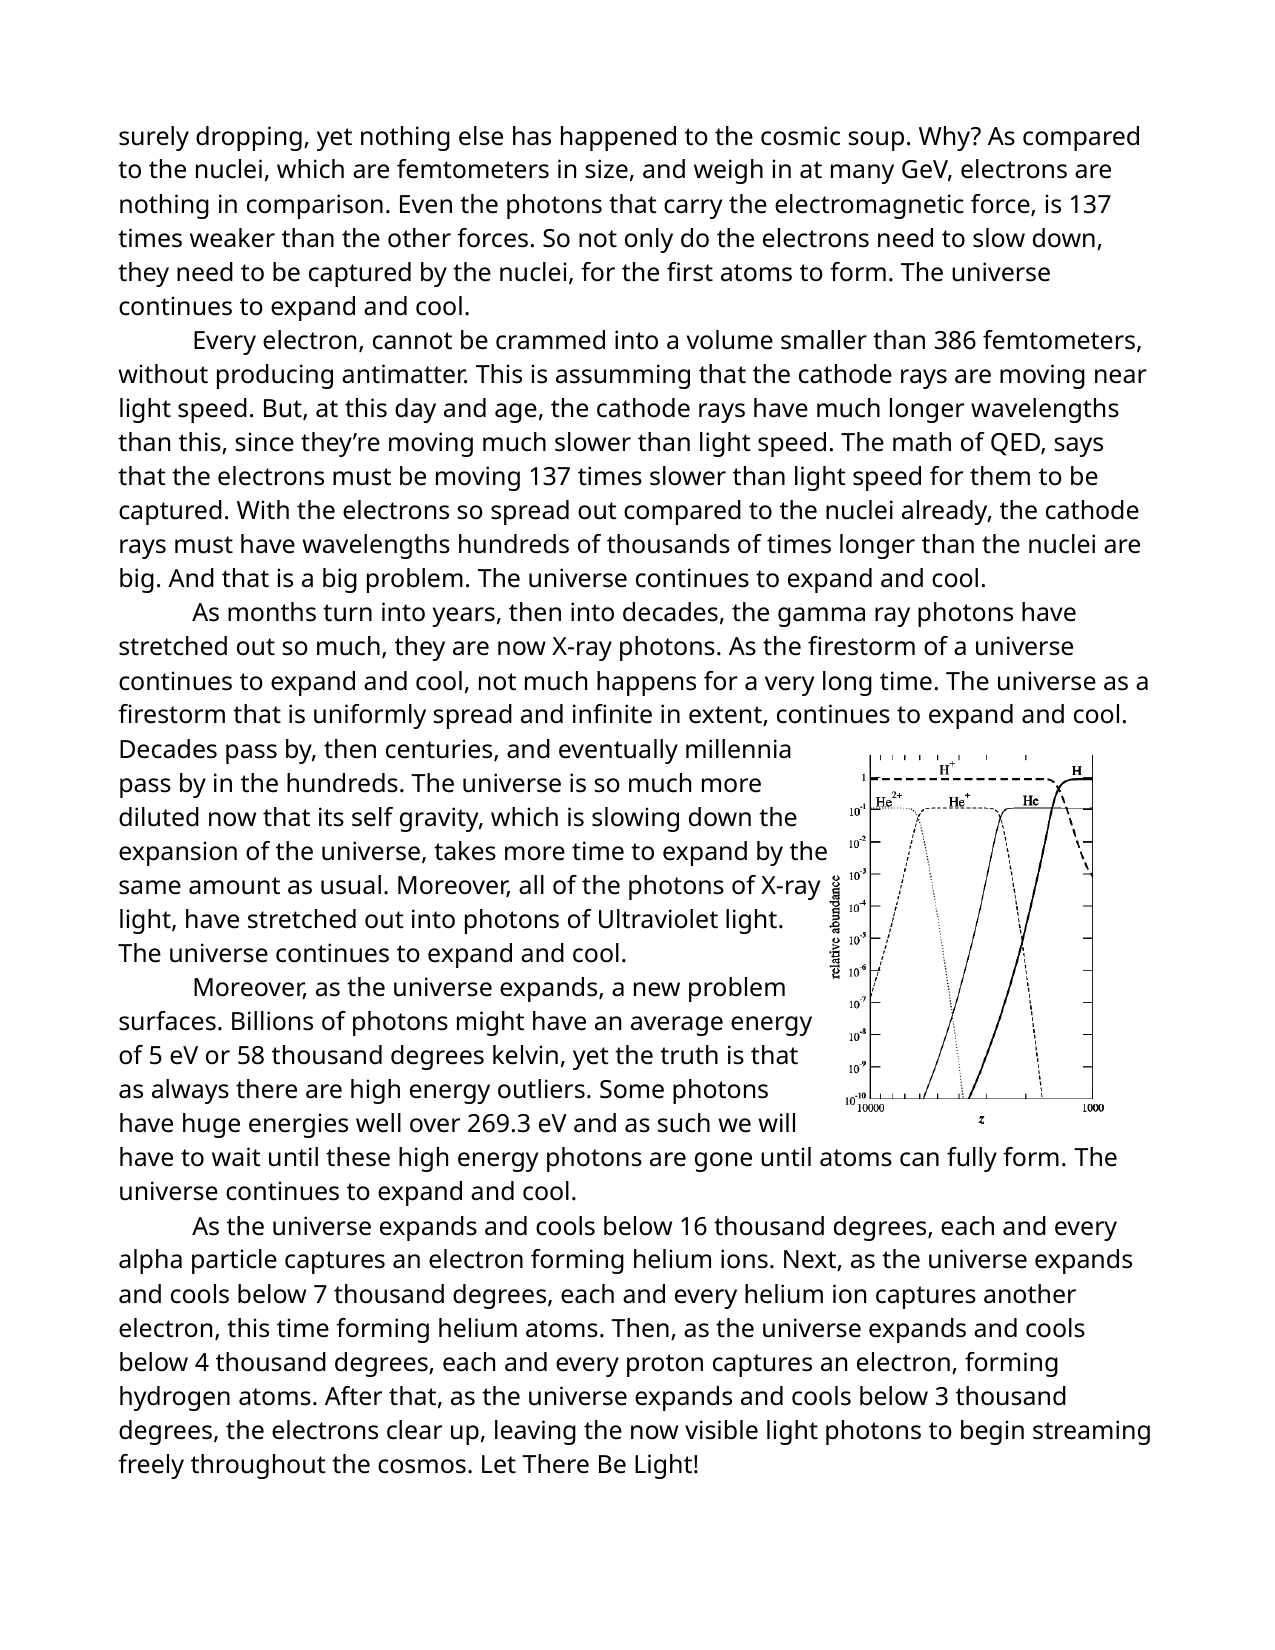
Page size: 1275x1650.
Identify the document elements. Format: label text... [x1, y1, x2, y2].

text surely dropping, yet nothing else has happened to the cosmic soup. Why? As compared to the nuclei, which are femtometers in size, and weigh in at many GeV, electrons are nothing in comparison. Even the photons that carry the electromagnetic force, is 137 times weaker than the other forces. So not only do the electrons need to slow down, they need to be captured by the nuclei, for the first atoms to form. The universe continues to expand and cool. [118, 118, 1157, 322]
text As the universe expands and cools below 16 thousand degrees, each and every alpha particle captures an electron forming helium ions. Next, as the universe expands and cools below 7 thousand degrees, each and every helium ion captures another electron, this time forming helium atoms. Then, as the universe expands and cools below 4 thousand degrees, each and every proton captures an electron, forming hydrogen atoms. After that, as the universe expands and cools below 3 thousand degrees, the electrons clear up, leaving the now visible light photons to begin streaming freely throughout the cosmos. Let There Be Light! [118, 1208, 1157, 1481]
text Moreover, as the universe expands, a new problem surfaces. Billions of photons might have an average energy of 5 eV or 58 thousand degrees kelvin, yet the truth is that as always there are high energy outliers. Some photons have huge energies well over 269.3 eV and as such we will have to wait until these high energy photons are gone until atoms can fully form. The universe continues to expand and cool. [118, 970, 1157, 1208]
text As months turn into years, then into decades, the gamma ray photons have stretched out so much, they are now X-ray photons. As the firestorm of a universe continues to expand and cool, not much happens for a very long time. The universe as a firestorm that is uniformly spread and infinite in extent, continues to expand and cool. Decades pass by, then centuries, and eventually millennia pass by in the hundreds. The universe is so much more diluted now that its self gravity, which is slowing down the expansion of the universe, takes more time to expand by the same amount as usual. Moreover, all of the photons of X-ray light, have stretched out into photons of Ultraviolet light. The universe continues to expand and cool. [118, 595, 1157, 970]
text Every electron, cannot be crammed into a volume smaller than 386 femtometers, without producing antimatter. This is assumming that the cathode rays are moving near light speed. But, at this day and age, the cathode rays have much longer wavelengths than this, since they’re moving much slower than light speed. The math of QED, says that the electrons must be moving 137 times slower than light speed for them to be captured. With the electrons so spread out compared to the nuclei already, the cathode rays must have wavelengths hundreds of thousands of times longer than the nuclei are big. And that is a big problem. The universe continues to expand and cool. [118, 322, 1157, 595]
picture [829, 755, 1113, 1127]
